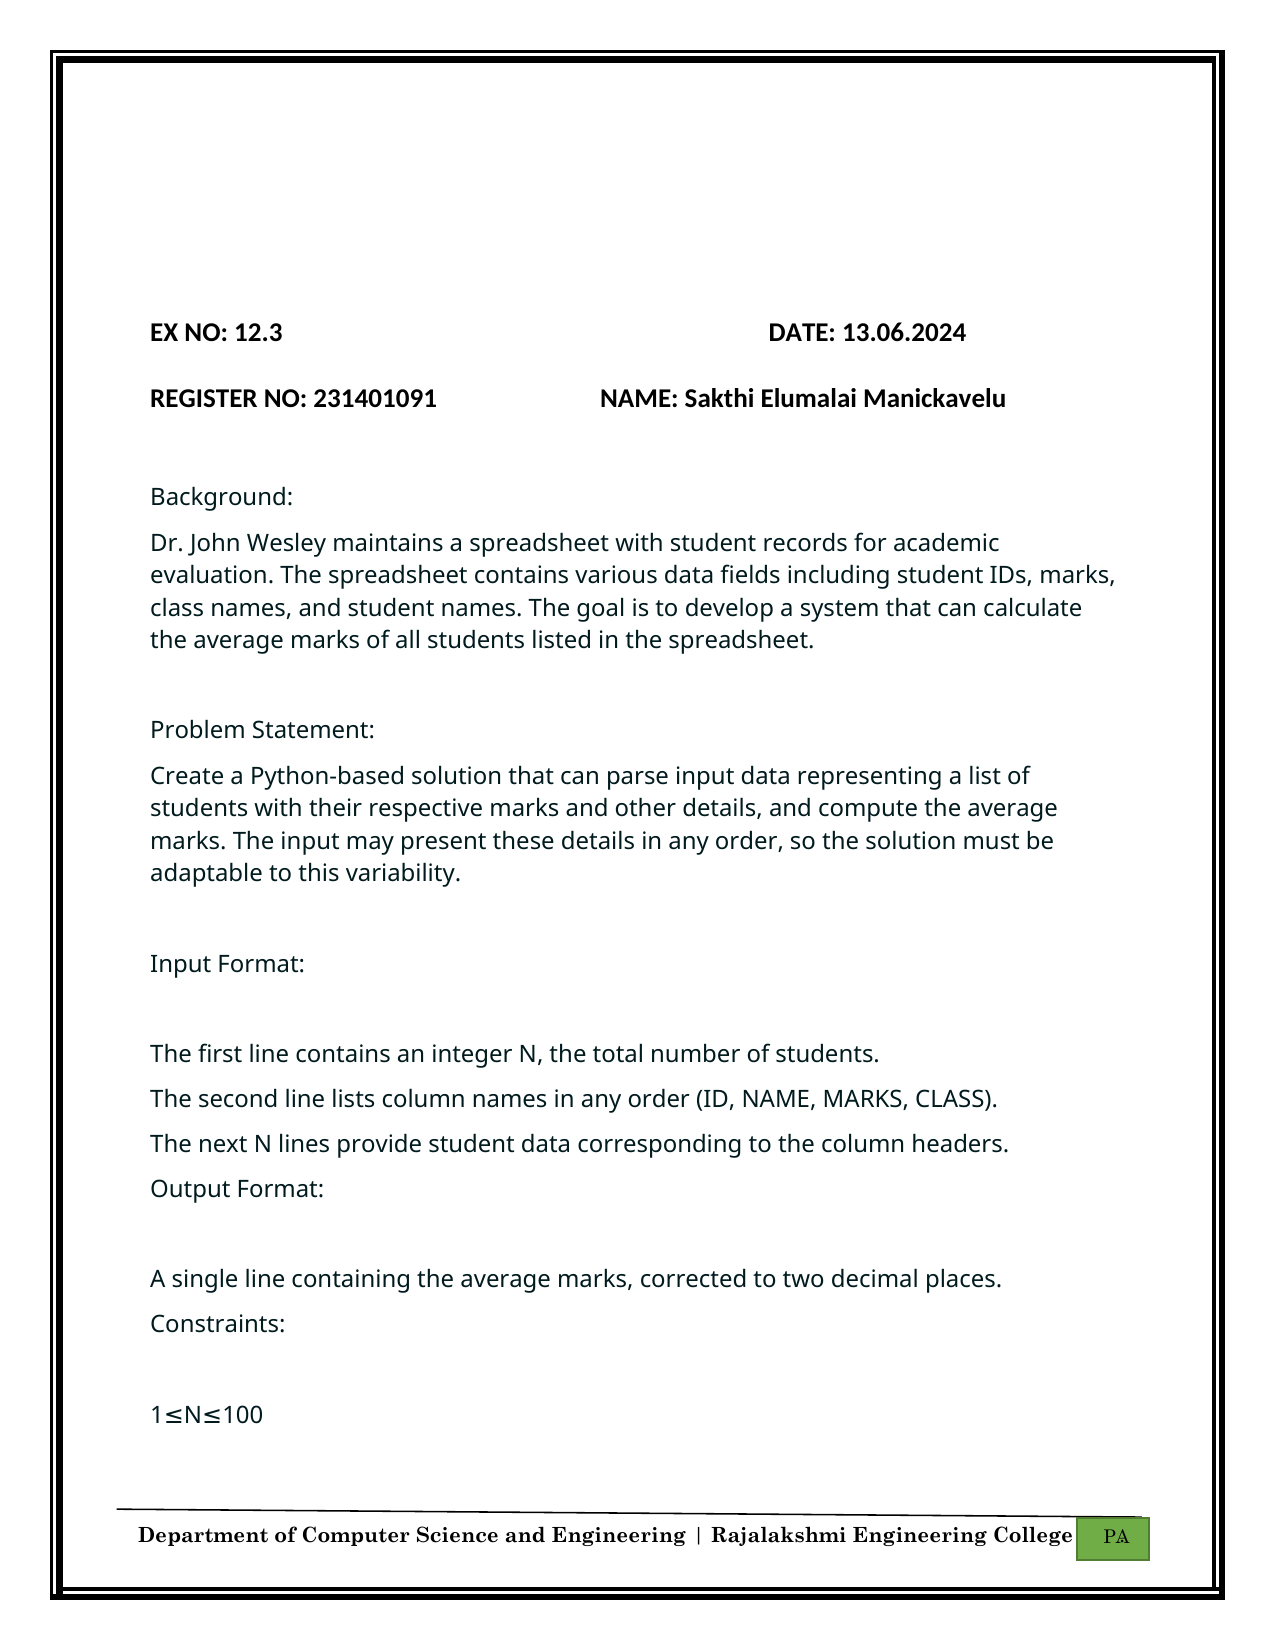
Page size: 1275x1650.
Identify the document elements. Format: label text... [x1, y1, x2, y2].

text The next N lines provide student data corresponding to the column headers. [150, 1127, 1125, 1159]
text EX NO: 12.3 DATE: 13.06.2024 REGISTER NO: 231401091 NAME: Sakthi Elumalai Manickavelu [150, 315, 1125, 414]
text Dr. John Wesley maintains a spreadsheet with student records for academic evaluation. The spreadsheet contains various data fields including student IDs, marks, class names, and student names. The goal is to develop a system that can calculate the average marks of all students listed in the spreadsheet. [150, 525, 1125, 656]
text The second line lists column names in any order (ID, NAME, MARKS, CLASS). [150, 1082, 1125, 1114]
text 1≤N≤100 [150, 1397, 1125, 1430]
text A single line containing the average marks, corrected to two decimal places. [150, 1262, 1125, 1295]
text Background: [150, 480, 1125, 513]
text Problem Statement: [150, 713, 1125, 746]
text Output Format: [150, 1172, 1125, 1204]
text Input Format: [150, 946, 1125, 979]
text Constraints: [150, 1307, 1125, 1340]
text Create a Python-based solution that can parse input data representing a list of students with their respective marks and other details, and compute the average marks. The input may present these details in any order, so the solution must be adaptable to this variability. [150, 758, 1125, 889]
text The first line contains an integer N, the total number of students. [150, 1037, 1125, 1069]
